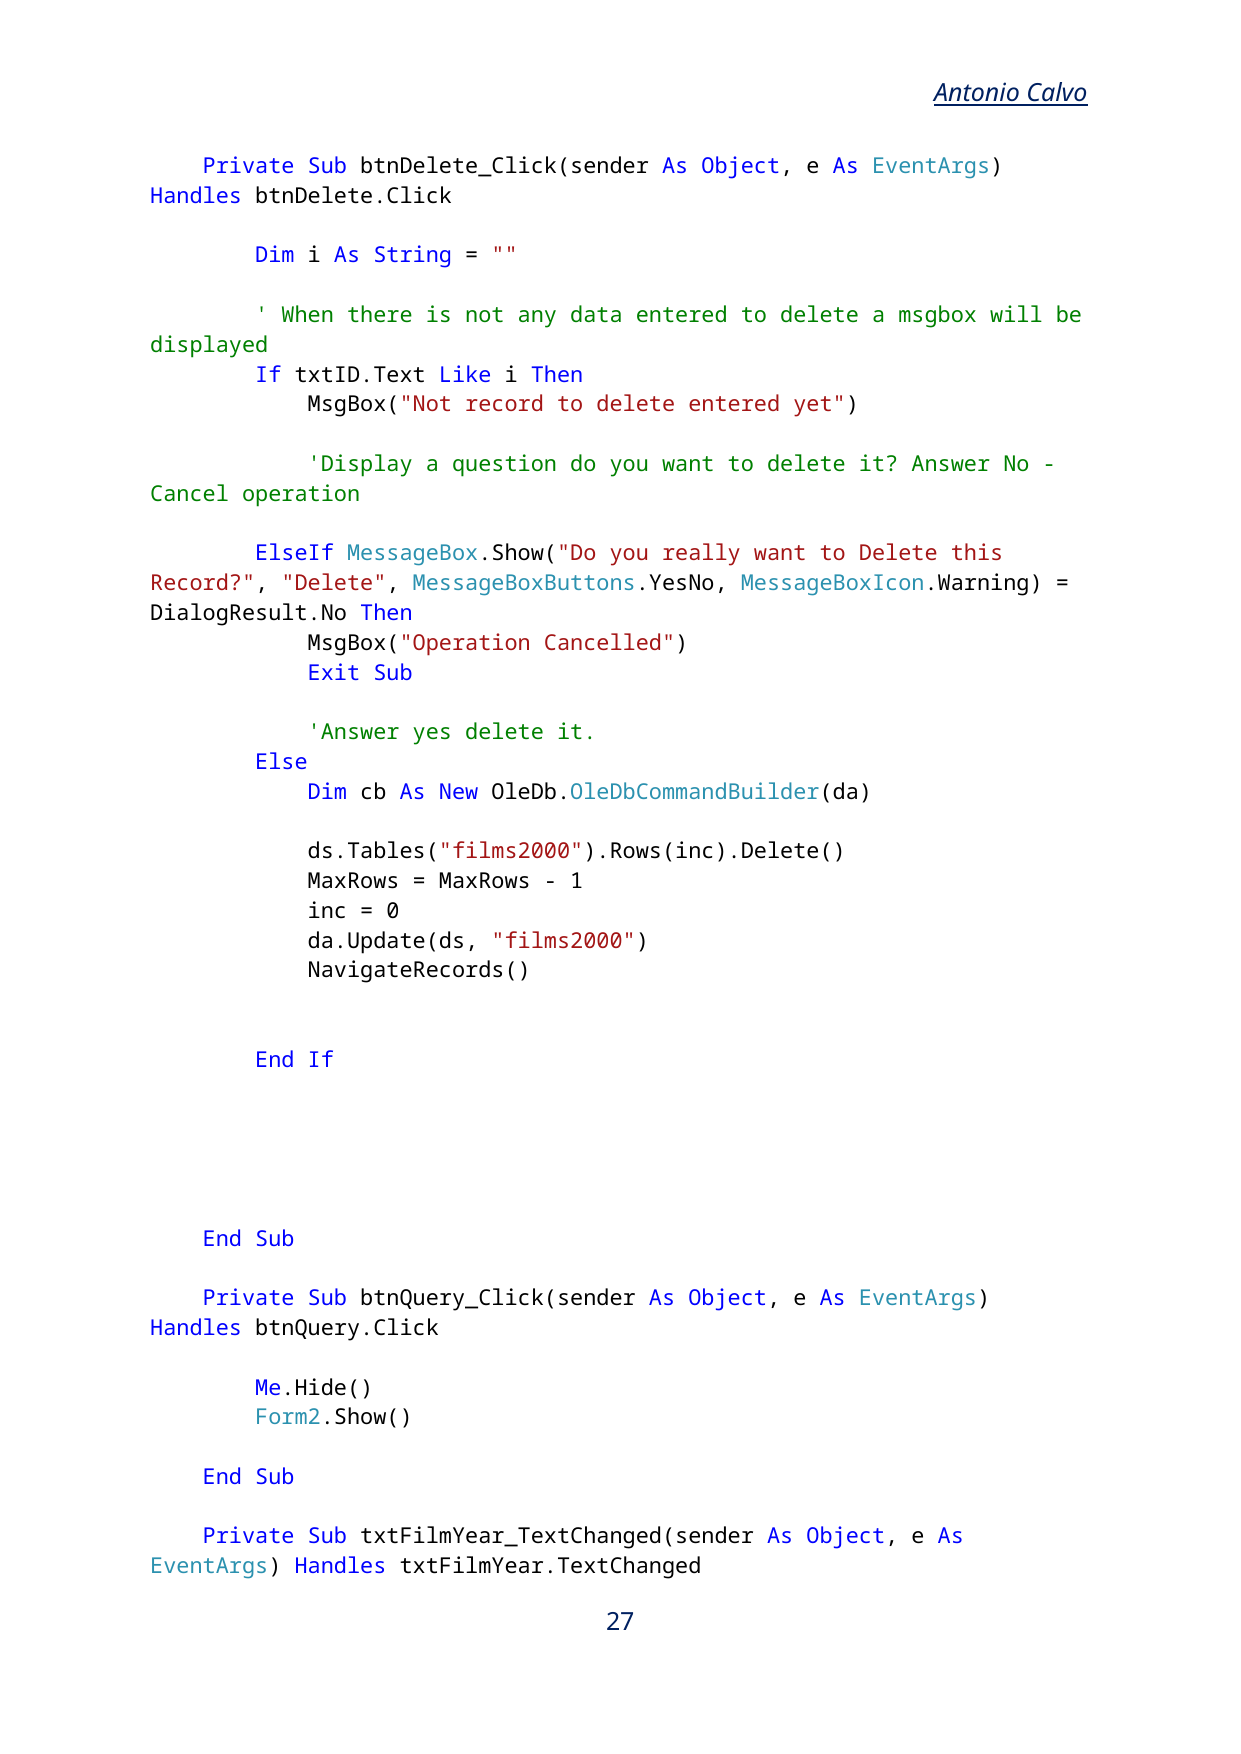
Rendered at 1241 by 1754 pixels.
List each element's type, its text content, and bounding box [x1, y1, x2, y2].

text MaxRows = MaxRows - 1 [150, 865, 1090, 895]
text Private Sub txtFilmYear_TextChanged(sender As Object, e As EventArgs) Handles txtFilmYear.TextChanged [150, 1520, 1090, 1580]
text ElseIf MessageBox.Show("Do you really want to Delete this Record?", "Delete", MessageBoxButtons.YesNo, MessageBoxIcon.Warning) = DialogResult.No Then [150, 537, 1090, 627]
text Exit Sub [150, 656, 1090, 686]
text ds.Tables("films2000").Rows(inc).Delete() [150, 835, 1090, 865]
text 'Answer yes delete it. [150, 716, 1090, 746]
text Private Sub btnQuery_Click(sender As Object, e As EventArgs) Handles btnQuery.Click [150, 1282, 1090, 1342]
text ' When there is not any data entered to delete a msgbox will be displayed [150, 299, 1090, 358]
text da.Update(ds, "films2000") [150, 924, 1090, 954]
text NavigateRecords() [150, 954, 1090, 984]
text Form2.Show() [150, 1401, 1090, 1431]
text If txtID.Text Like i Then [150, 358, 1090, 388]
text End If [150, 1044, 1090, 1073]
text Dim i As String = "" [150, 239, 1090, 269]
text Dim cb As New OleDb.OleDbCommandBuilder(da) [150, 776, 1090, 805]
text End Sub [150, 1461, 1090, 1491]
text End Sub [150, 1222, 1090, 1252]
text MsgBox("Not record to delete entered yet") [150, 388, 1090, 418]
text inc = 0 [150, 895, 1090, 924]
text 'Display a question do you want to delete it? Answer No - Cancel operation [150, 448, 1090, 507]
text Else [150, 746, 1090, 776]
text MsgBox("Operation Cancelled") [150, 627, 1090, 656]
text Private Sub btnDelete_Click(sender As Object, e As EventArgs) Handles btnDelete.Click [150, 150, 1090, 209]
text Me.Hide() [150, 1371, 1090, 1401]
